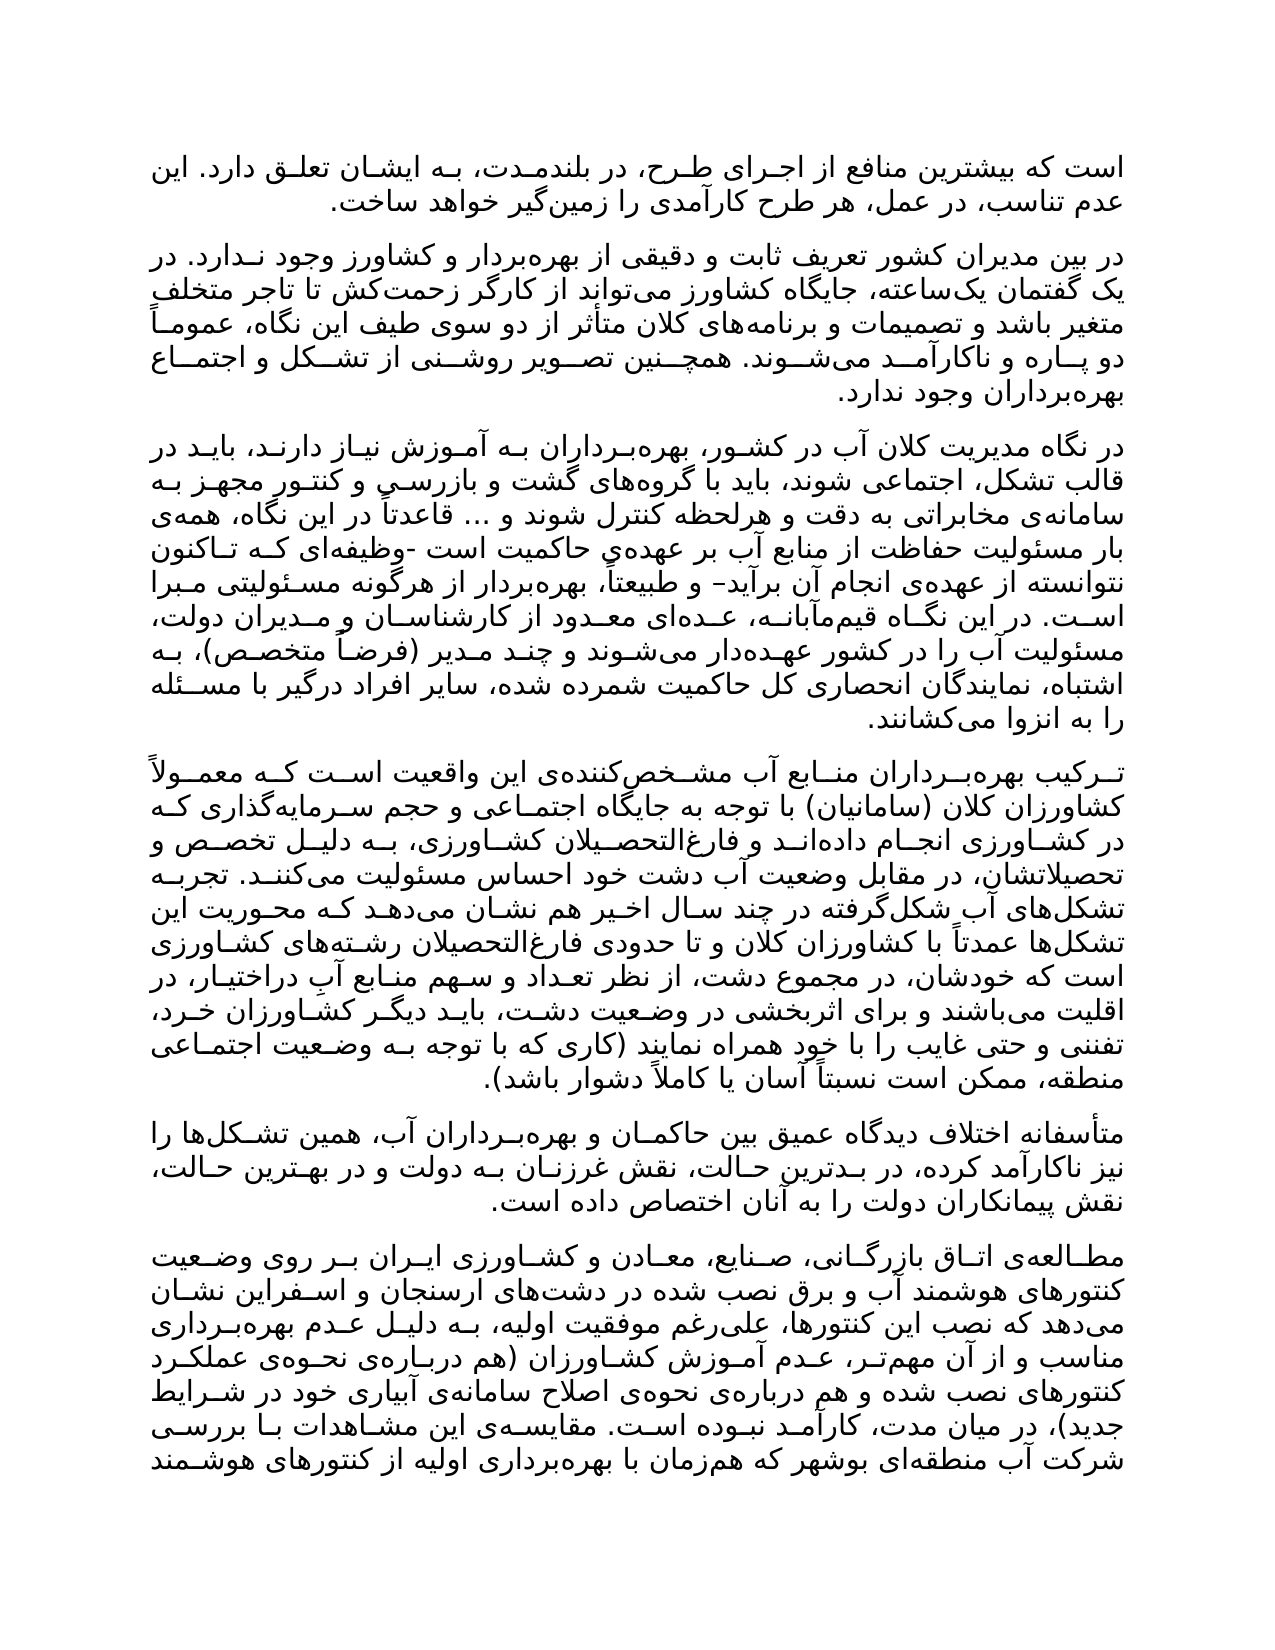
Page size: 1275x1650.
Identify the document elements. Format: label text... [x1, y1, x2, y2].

text است که بیشترین منافع از اجرای طرح، در بلندمدت، به ایشان تعلق دارد. این عدم تناسب، در عمل، هر طرح کارآمدی را زمین‌گیر خواهد ساخت. [150, 150, 1125, 218]
text ترکیب بهره‌برداران منابع آب مشخص‌کننده‌ی این واقعیت است که معمولاً کشاورزان کلان (سامانیان) با توجه به جایگاه اجتماعی و حجم سرمایه‌گذاری که در کشاورزی انجام داده‌اند و فارغ‌التحصیلان کشاورزی، به دلیل تخصص و تحصیلاتشان، در مقابل وضعیت آب دشت خود احساس مسئولیت می‌کنند. تجربه تشکل‌های آب شکل‌گرفته در چند سال اخیر هم نشان می‌دهد که محوریت این تشکل‌ها عمدتاً با کشاورزان کلان و تا حدودی فارغ‌التحصیلان رشته‌های کشاورزی است که خودشان، در مجموع دشت، از نظر تعداد و سهم منابع آبِ دراختیار، در اقلیت می‌باشند و برای اثربخشی در وضعیت دشت، باید دیگر کشاورزان خرد، تفننی و حتی غایب را با خود همراه نمایند (کاری که با توجه به وضعیت اجتماعی منطقه، ممکن است نسبتاً آسان یا کاملاً دشوار باشد). [150, 756, 1125, 1095]
text مطالعه‌ی اتاق بازرگانی، صنایع، معادن و کشاورزی ایران بر روی وضعیت کنتورهای هوشمند آب و برق نصب شده در دشت‌های ارسنجان و اسفراین نشان می‌دهد که نصب این کنتورها، علی‌رغم موفقیت اولیه، به دلیل عدم بهره‌برداری مناسب و از آن مهم‌تر، عدم آموزش کشاورزان (هم درباره‌ی نحوه‌ی عملکرد کنتورهای نصب شده و هم درباره‌ی نحوه‌ی اصلاح سامانه‌ی آبیاری خود در شرایط جدید)، در میان مدت، کارآمد نبوده است. مقایسه‌ی این مشاهدات با بررسی شرکت آب منطقه‌ای بوشهر که هم‌زمان با بهره‌برداری اولیه از کنتورهای هوشمند آب و برق نصب شده در دشتستان انجام شده بود، نشان می‌دهد ابزار اندازه‌گیری، تا وقتی که مورد بازرسی منظم قرار می‌گیرد، خوب و کارآمد است. مشکل از جایی آغاز می‌شود که دولت نتوانسته است سامانه‌ی دائمی برای بهره‌برداری از ابزارهای اندازه‌گیری ایجاد کند و کشاورزان نیز نه‌تنها در بهره‌برداری مشارکت ننموده‌اند، بلکه حتی دشمن محسوب شده‌اند. عدم مشارکت کشاورزان در بهره‌برداری از ابزار نصب شده، موجب می‌شود نه کنتور هوشمند آب و برق و نه هیچ ابزار فناورانه‌ی دیگری نتواند مسئله‌ی آب را حل کند. تجارب مشابهی از نصب و بهره‌برداری از کنتورهای حجمی معمولی و هوشمند در کشورهای دیگر از قبیل اردن و چین نشان می‌دهد علی‌رغم کیفیت بالای تجهیزات نصب‌شده و وجود سامانه‌ی متمرکز دولتی برای تعمیر و نگهداری از تجهیزات اندازه‌گیری، عمر مفید کنتورهای مکانیکی و الکترومغناطیسی نصب‌شده بین 2 تا 3 سال بوده است. بنابراین، ابزارها تنها هنگامی مؤثر واقع می‌شوند، که بهره‌بردار دشمن تلقی نشود، بهره‌بردار بتواند به ابزار اعتماد کند و در فرآیند بهره‌برداری از ابزار فعالانه مشارکت نماید. بیفزاییم که متأسفانه، در حوزه‌ی آب، دولت به شدت پروژه‌محور است و از امکانات، ساختار و دانش لازم برای انجام امور مداوم و بلندمدت برخوردار نیست. [150, 1239, 1125, 1477]
text در نگاه مدیریت کلان آب در کشور، بهره‌برداران به آموزش نیاز دارند، باید در قالب تشکل، اجتماعی شوند، باید با گروه‌های گشت و بازرسی و کنتور مجهز به سامانه‌ی مخابراتی به دقت و هرلحظه کنترل شوند و ... قاعدتاً در این نگاه، همه‌ی بار مسئولیت حفاظت از منابع آب بر عهده‌ی حاکمیت است -وظیفه‌ای که تاکنون نتوانسته از عهده‌ی انجام آن برآید– و طبیعتاً، بهره‌بردار از هرگونه مسئولیتی مبرا است. در این نگاه قیم‌مآبانه، عده‌ای معدود از کارشناسان و مدیران دولت، مسئولیت آب را در کشور عهده‌دار می‌شوند و چند مدیر (فرضاً متخصص)، به اشتباه، نمایندگان انحصاری کل حاکمیت شمرده شده، سایر افراد درگیر با مسئله را به انزوا می‌کشانند. [150, 429, 1125, 735]
text در بین مدیران کشور تعریف ثابت و دقیقی از بهره‌بردار و کشاورز وجود ندارد. در یک گفتمان یک‌ساعته، جایگاه کشاورز می‌تواند از کارگر زحمت‌کش تا تاجر متخلف متغیر باشد و تصمیمات و برنامه‌های کلان متأثر از دو سوی طیف این نگاه، عموماً دو پاره و ناکارآمد می‌شوند. همچنین تصویر روشنی از تشکل و اجتماع بهره‌برداران وجود ندارد. [150, 239, 1125, 408]
text متأسفانه اختلاف دیدگاه عمیق بین حاکمان و بهره‌برداران آب، همین تشکل‌ها را نیز ناکارآمد کرده، در بدترین حالت، نقش غرزنان به دولت و در بهترین حالت، نقش پیمانکاران دولت را به آنان اختصاص داده است. [150, 1116, 1125, 1218]
